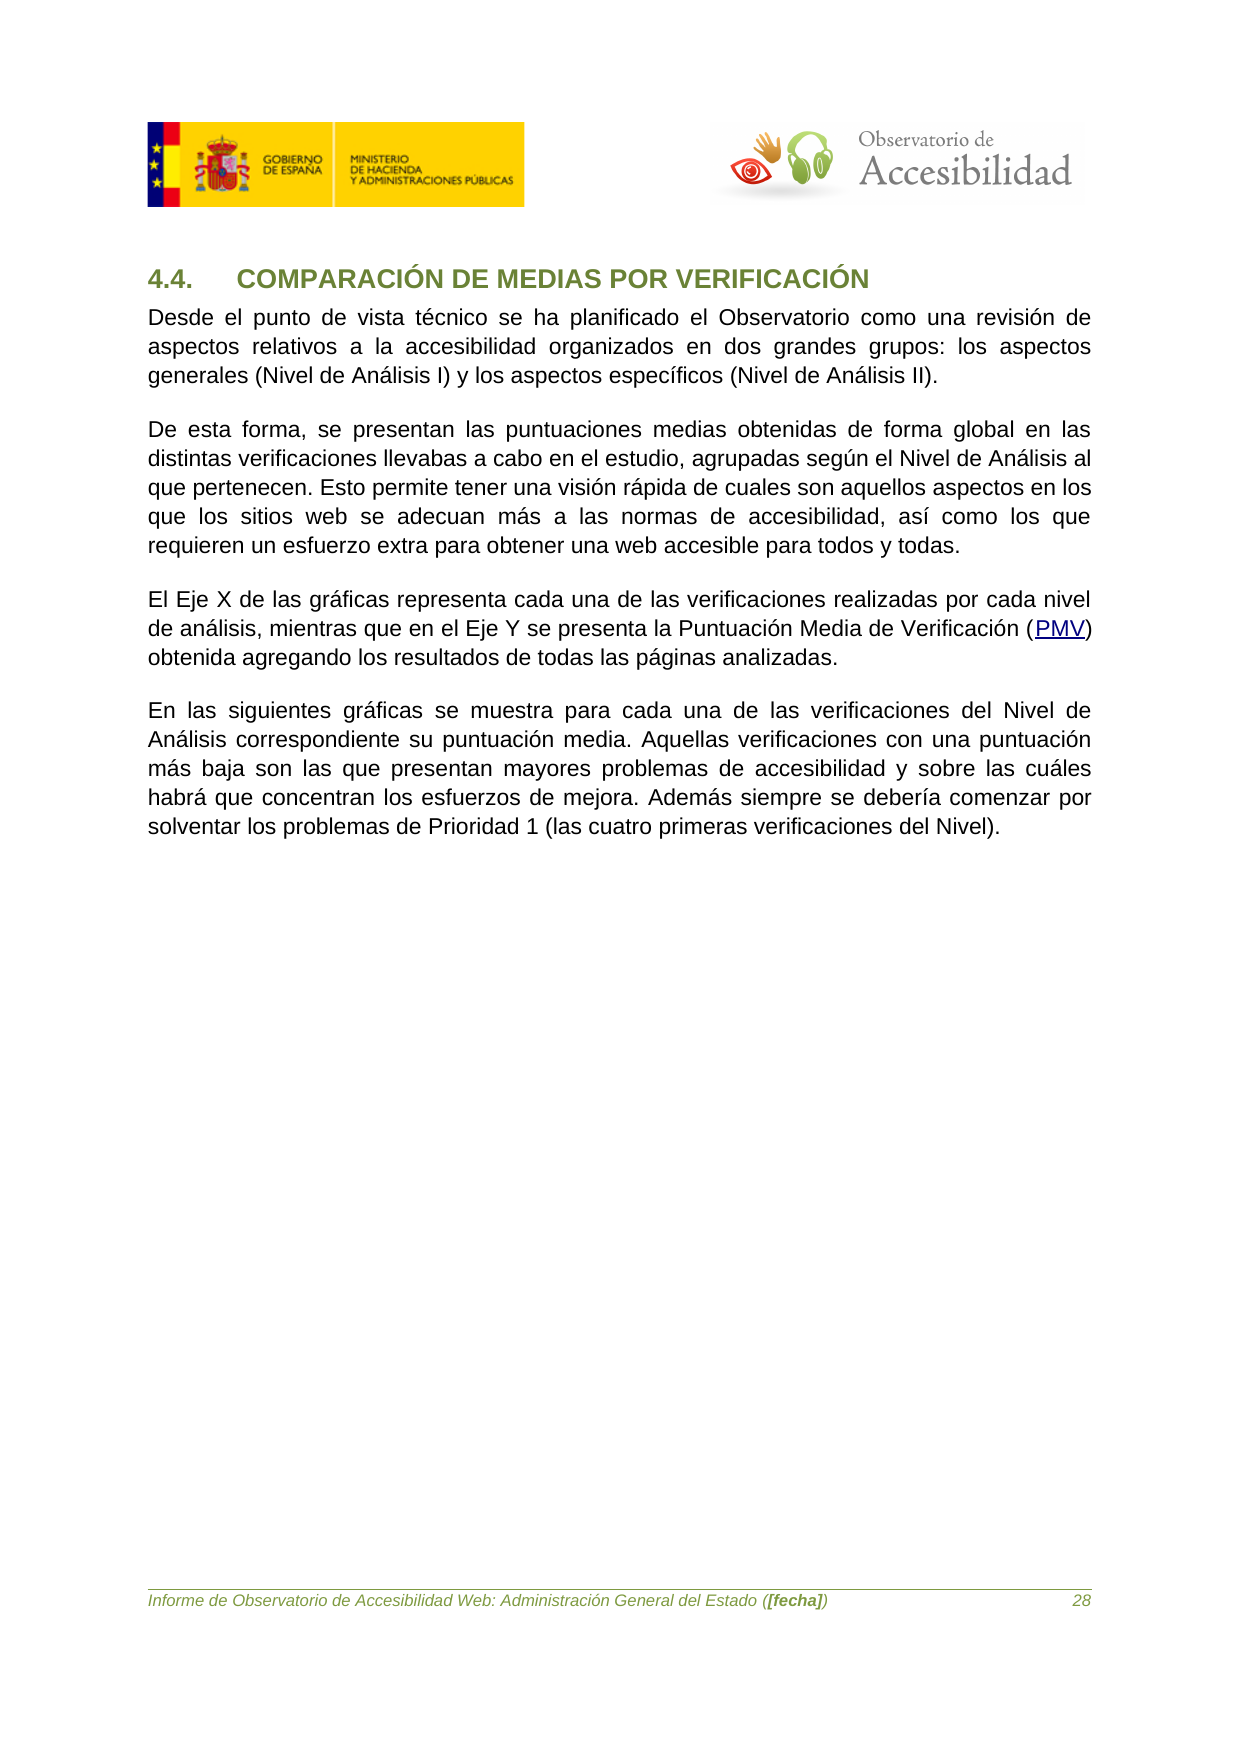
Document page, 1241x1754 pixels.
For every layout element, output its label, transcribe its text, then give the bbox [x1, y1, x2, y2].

picture [710, 122, 1086, 205]
text Desde el punto de vista técnico se ha planificado el Observatorio como una revisión de aspectos relativos a la accesibilidad organizados en dos grandes grupos: los aspectos generales (Nivel de Análisis I) y los aspectos específicos (Nivel de Análisis II). [148, 304, 1092, 388]
list Comparación de medias por verificación [148, 263, 1092, 294]
text De esta forma, se presentan las puntuaciones medias obtenidas de forma global en las distintas verificaciones llevabas a cabo en el estudio, agrupadas según el Nivel de Análisis al que pertenecen. Esto permite tener una visión rápida de cuales son aquellos aspectos en los que los sitios web se adecuan más a las normas de accesibilidad, así como los que requieren un esfuerzo extra para obtener una web accesible para todos y todas. [148, 416, 1092, 558]
text En las siguientes gráficas se muestra para cada una de las verificaciones del Nivel de Análisis correspondiente su puntuación media. Aquellas verificaciones con una puntuación más baja son las que presentan mayores problemas de accesibilidad y sobre las cuáles habrá que concentran los esfuerzos de mejora. Además siempre se debería comenzar por solventar los problemas de Prioridad 1 (las cuatro primeras verificaciones del Nivel). [148, 697, 1092, 839]
text El Eje X de las gráficas representa cada una de las verificaciones realizadas por cada nivel de análisis, mientras que en el Eje Y se presenta la Puntuación Media de Verificación (PMV) obtenida agregando los resultados de todas las páginas analizadas. [148, 586, 1092, 670]
picture [147, 122, 525, 207]
